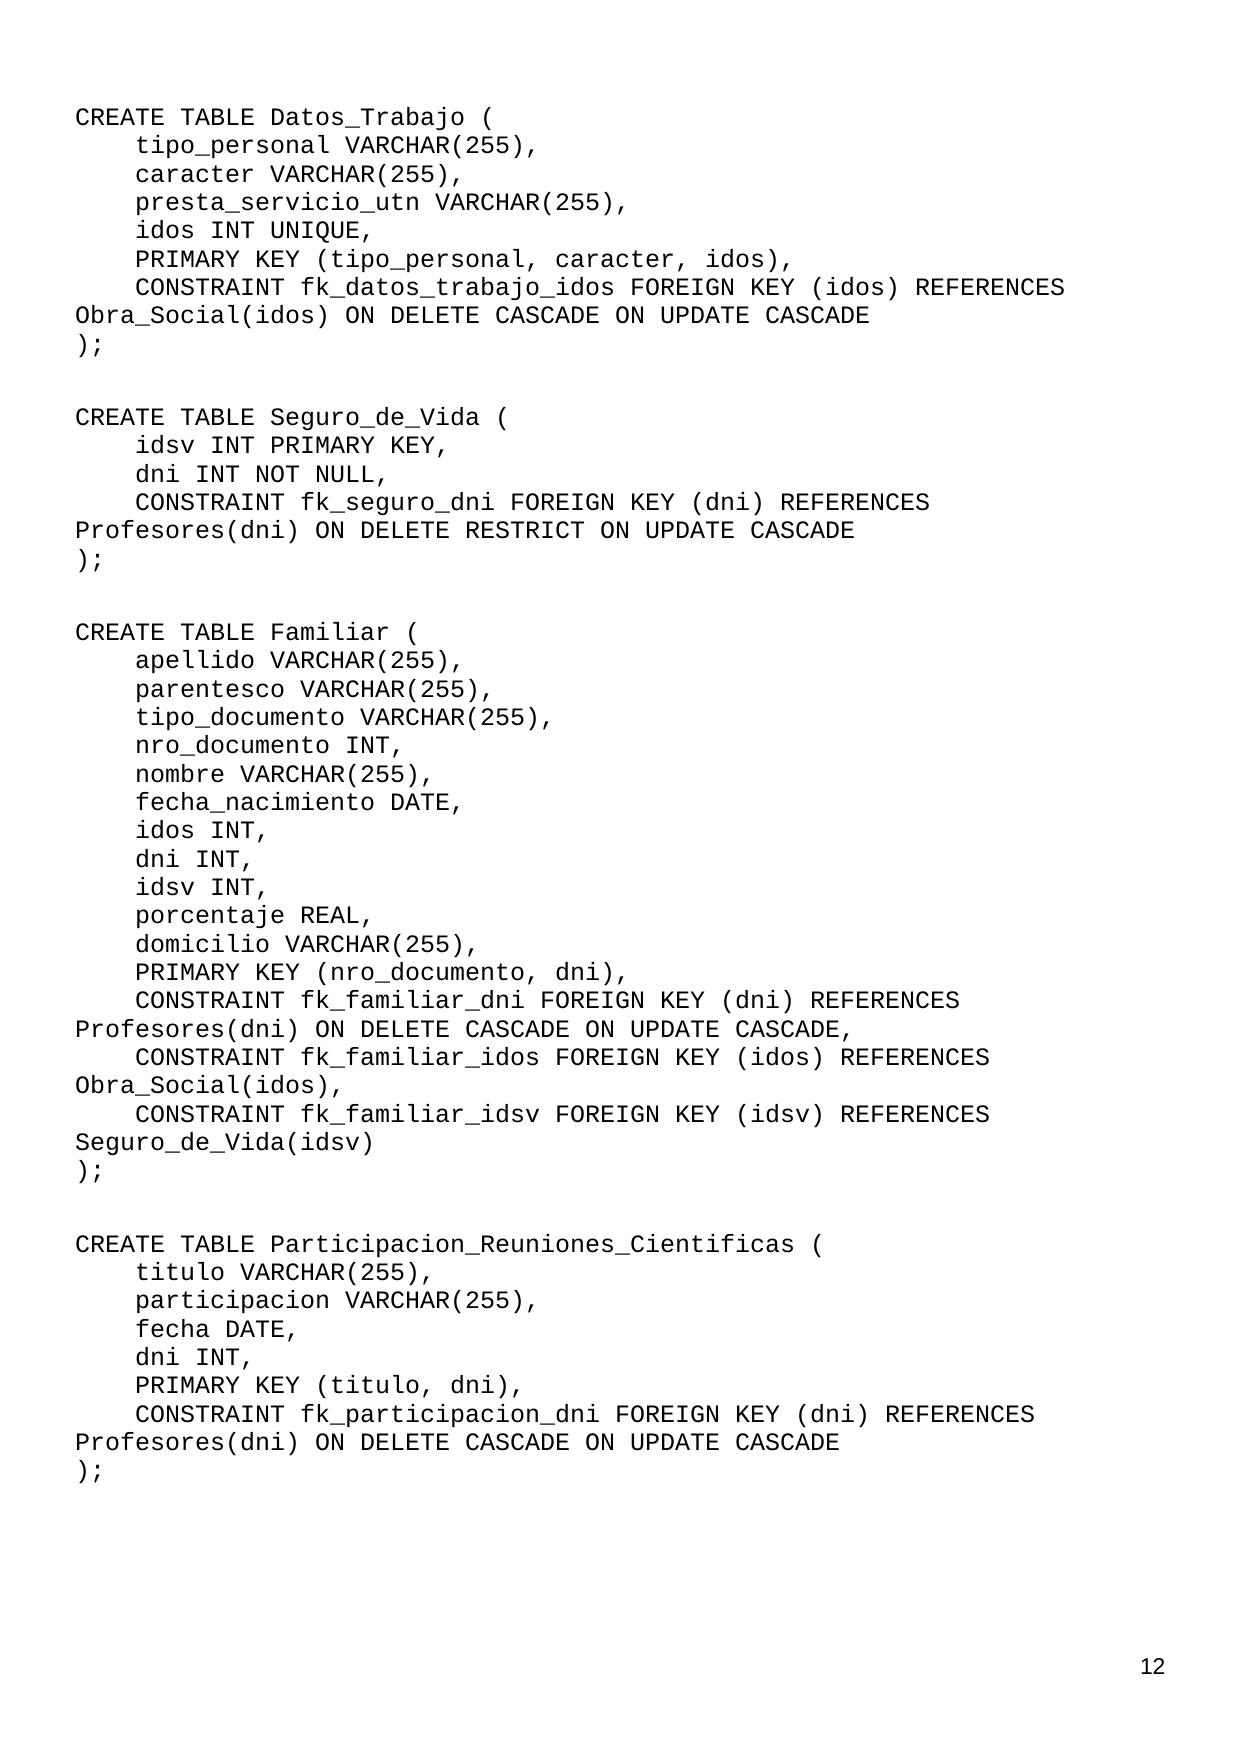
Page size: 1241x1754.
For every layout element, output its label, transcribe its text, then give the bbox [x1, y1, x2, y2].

text ); [75, 331, 1165, 359]
text fecha DATE, [75, 1316, 1165, 1344]
text fecha_nacimiento DATE, [75, 789, 1165, 818]
text idsv INT PRIMARY KEY, [75, 433, 1165, 461]
text ); [75, 546, 1165, 574]
text parentesco VARCHAR(255), [75, 676, 1165, 704]
text idos INT UNIQUE, [75, 218, 1165, 246]
text porcentaje REAL, [75, 903, 1165, 931]
text nombre VARCHAR(255), [75, 761, 1165, 789]
text PRIMARY KEY (tipo_personal, caracter, idos), [75, 246, 1165, 274]
text ); [75, 1458, 1165, 1486]
text idsv INT, [75, 874, 1165, 903]
text titulo VARCHAR(255), [75, 1259, 1165, 1288]
text CONSTRAINT fk_participacion_dni FOREIGN KEY (dni) REFERENCES Profesores(dni) ON DELETE CASCADE ON UPDATE CASCADE [75, 1401, 1165, 1458]
text PRIMARY KEY (nro_documento, dni), [75, 959, 1165, 988]
text dni INT, [75, 846, 1165, 874]
text CREATE TABLE Datos_Trabajo ( [75, 104, 1165, 133]
text participacion VARCHAR(255), [75, 1288, 1165, 1316]
text tipo_personal VARCHAR(255), [75, 133, 1165, 161]
text CONSTRAINT fk_familiar_idos FOREIGN KEY (idos) REFERENCES Obra_Social(idos), [75, 1044, 1165, 1101]
text nro_documento INT, [75, 733, 1165, 761]
text tipo_documento VARCHAR(255), [75, 704, 1165, 733]
text idos INT, [75, 818, 1165, 846]
text CREATE TABLE Participacion_Reuniones_Cientificas ( [75, 1231, 1165, 1259]
text CREATE TABLE Familiar ( [75, 619, 1165, 648]
text CONSTRAINT fk_familiar_dni FOREIGN KEY (dni) REFERENCES Profesores(dni) ON DELETE CASCADE ON UPDATE CASCADE, [75, 988, 1165, 1044]
text apellido VARCHAR(255), [75, 648, 1165, 676]
text CREATE TABLE Seguro_de_Vida ( [75, 404, 1165, 433]
text domicilio VARCHAR(255), [75, 931, 1165, 959]
text PRIMARY KEY (titulo, dni), [75, 1373, 1165, 1401]
text dni INT, [75, 1344, 1165, 1373]
text CONSTRAINT fk_datos_trabajo_idos FOREIGN KEY (idos) REFERENCES Obra_Social(idos) ON DELETE CASCADE ON UPDATE CASCADE [75, 274, 1165, 331]
text caracter VARCHAR(255), [75, 161, 1165, 189]
text CONSTRAINT fk_familiar_idsv FOREIGN KEY (idsv) REFERENCES Seguro_de_Vida(idsv) [75, 1101, 1165, 1158]
text CONSTRAINT fk_seguro_dni FOREIGN KEY (dni) REFERENCES Profesores(dni) ON DELETE RESTRICT ON UPDATE CASCADE [75, 489, 1165, 546]
text presta_servicio_utn VARCHAR(255), [75, 189, 1165, 218]
text ); [75, 1158, 1165, 1186]
text dni INT NOT NULL, [75, 461, 1165, 489]
